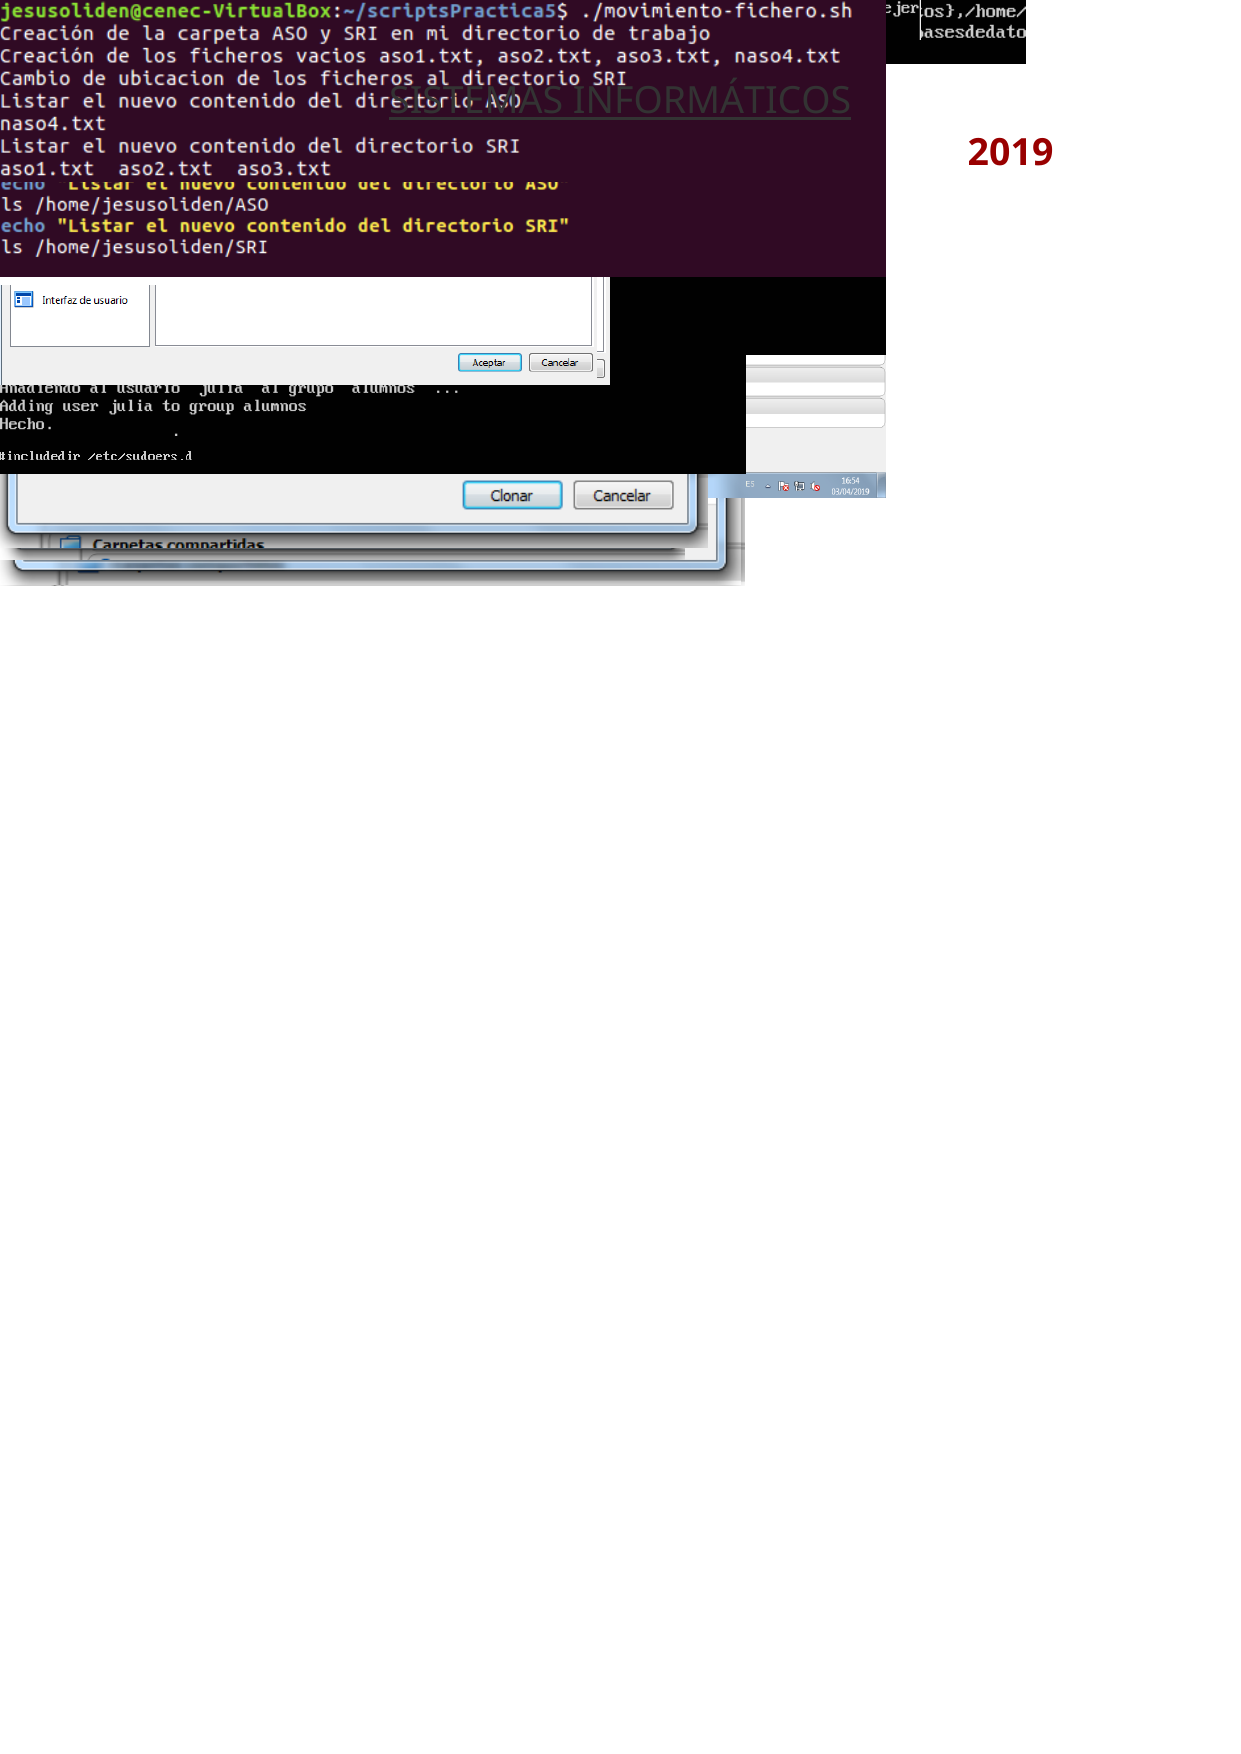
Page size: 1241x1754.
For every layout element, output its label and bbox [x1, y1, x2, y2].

picture [0, 0, 1026, 586]
